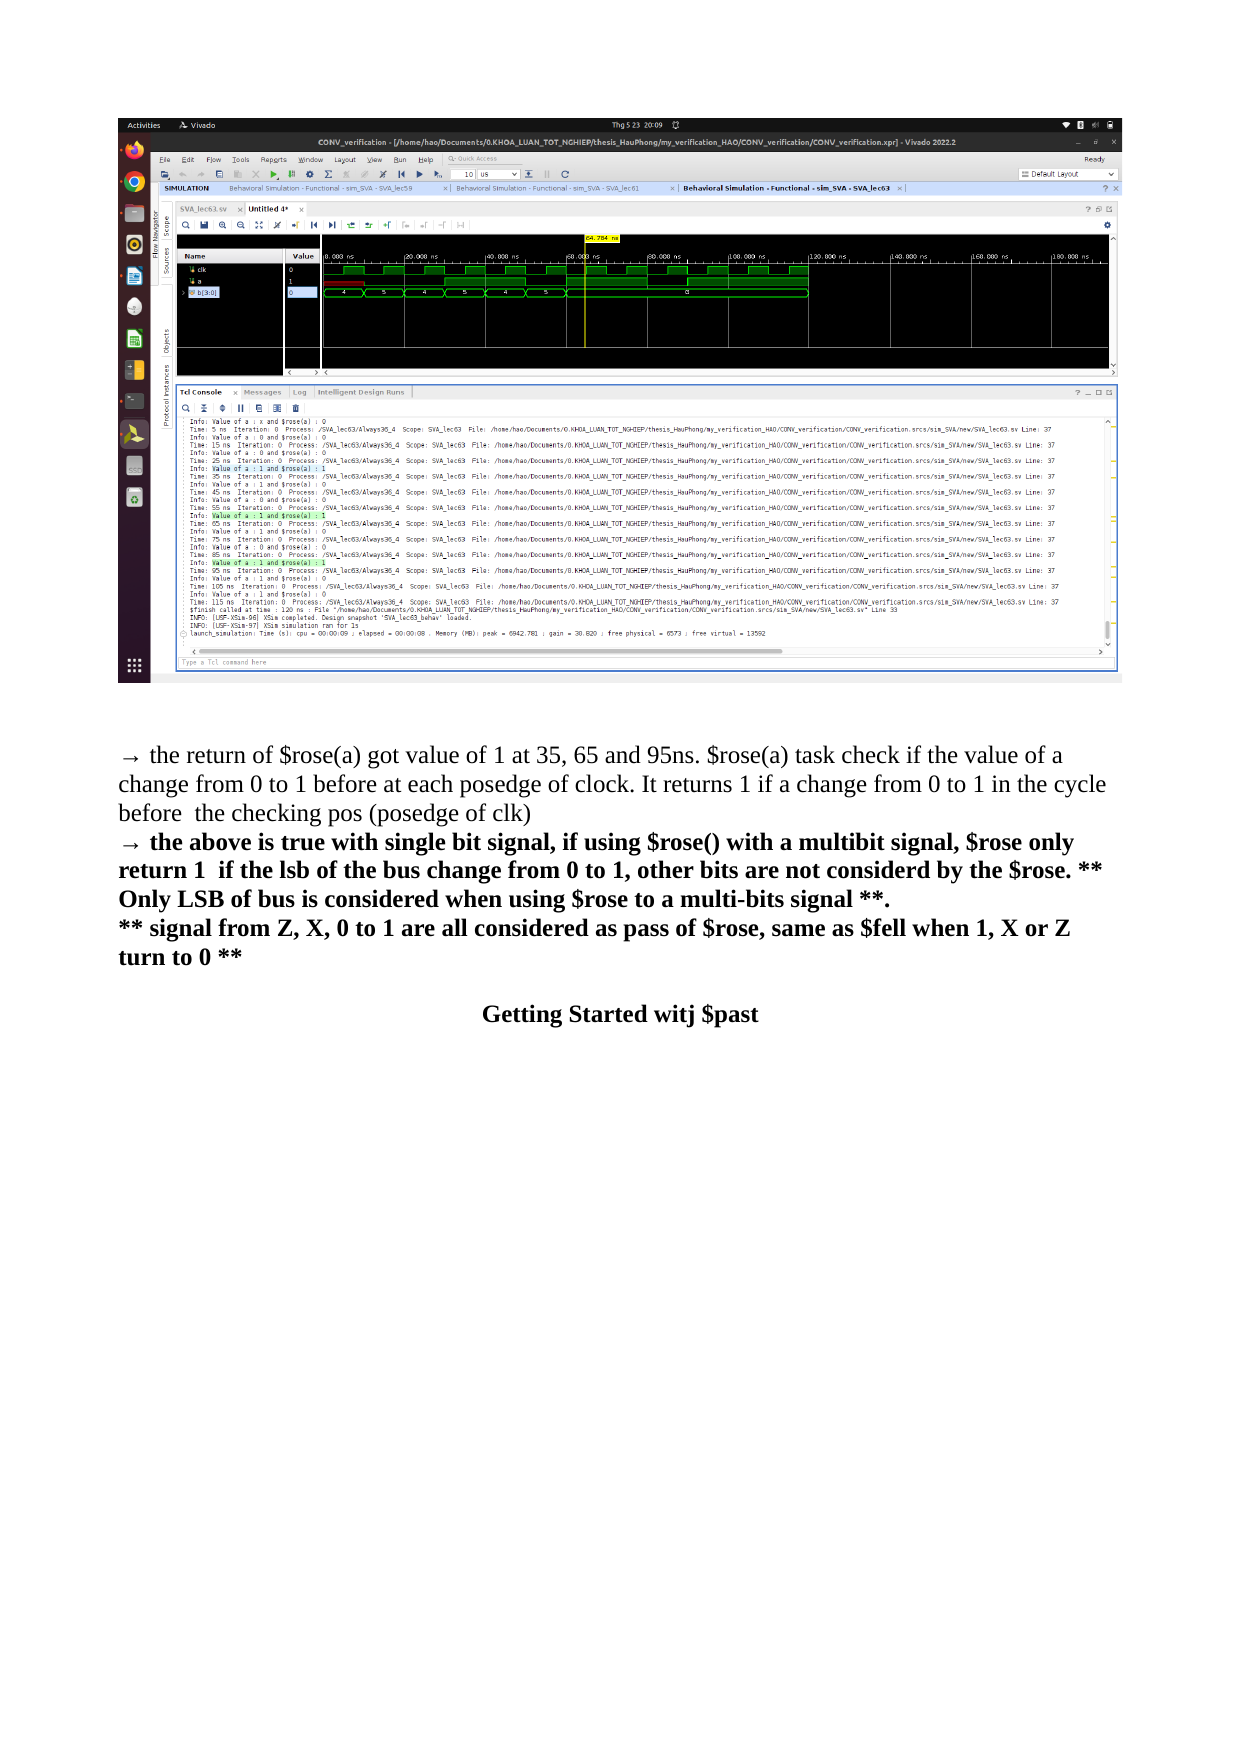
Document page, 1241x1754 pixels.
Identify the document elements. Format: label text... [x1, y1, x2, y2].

text → the above is true with single bit signal, if using $rose() with a multibit signal, $rose only return 1 if the lsb of the bus change from 0 to 1, other bits are not considerd by the $rose. ** Only LSB of bus is considered when using $rose to a multi-bits signal **. [118, 827, 1122, 913]
text → the return of $rose(a) got value of 1 at 35, 65 and 95ns. $rose(a) task check if the value of a change from 0 to 1 before at each posedge of clock. It returns 1 if a change from 0 to 1 in the cycle before the checking pos (posedge of clk) [118, 740, 1122, 827]
text ** signal from Z, X, 0 to 1 are all considered as pass of $rose, same as $fell when 1, X or Z turn to 0 ** [118, 913, 1122, 970]
text Getting Started witj $past [118, 999, 1122, 1028]
picture [118, 118, 1123, 683]
